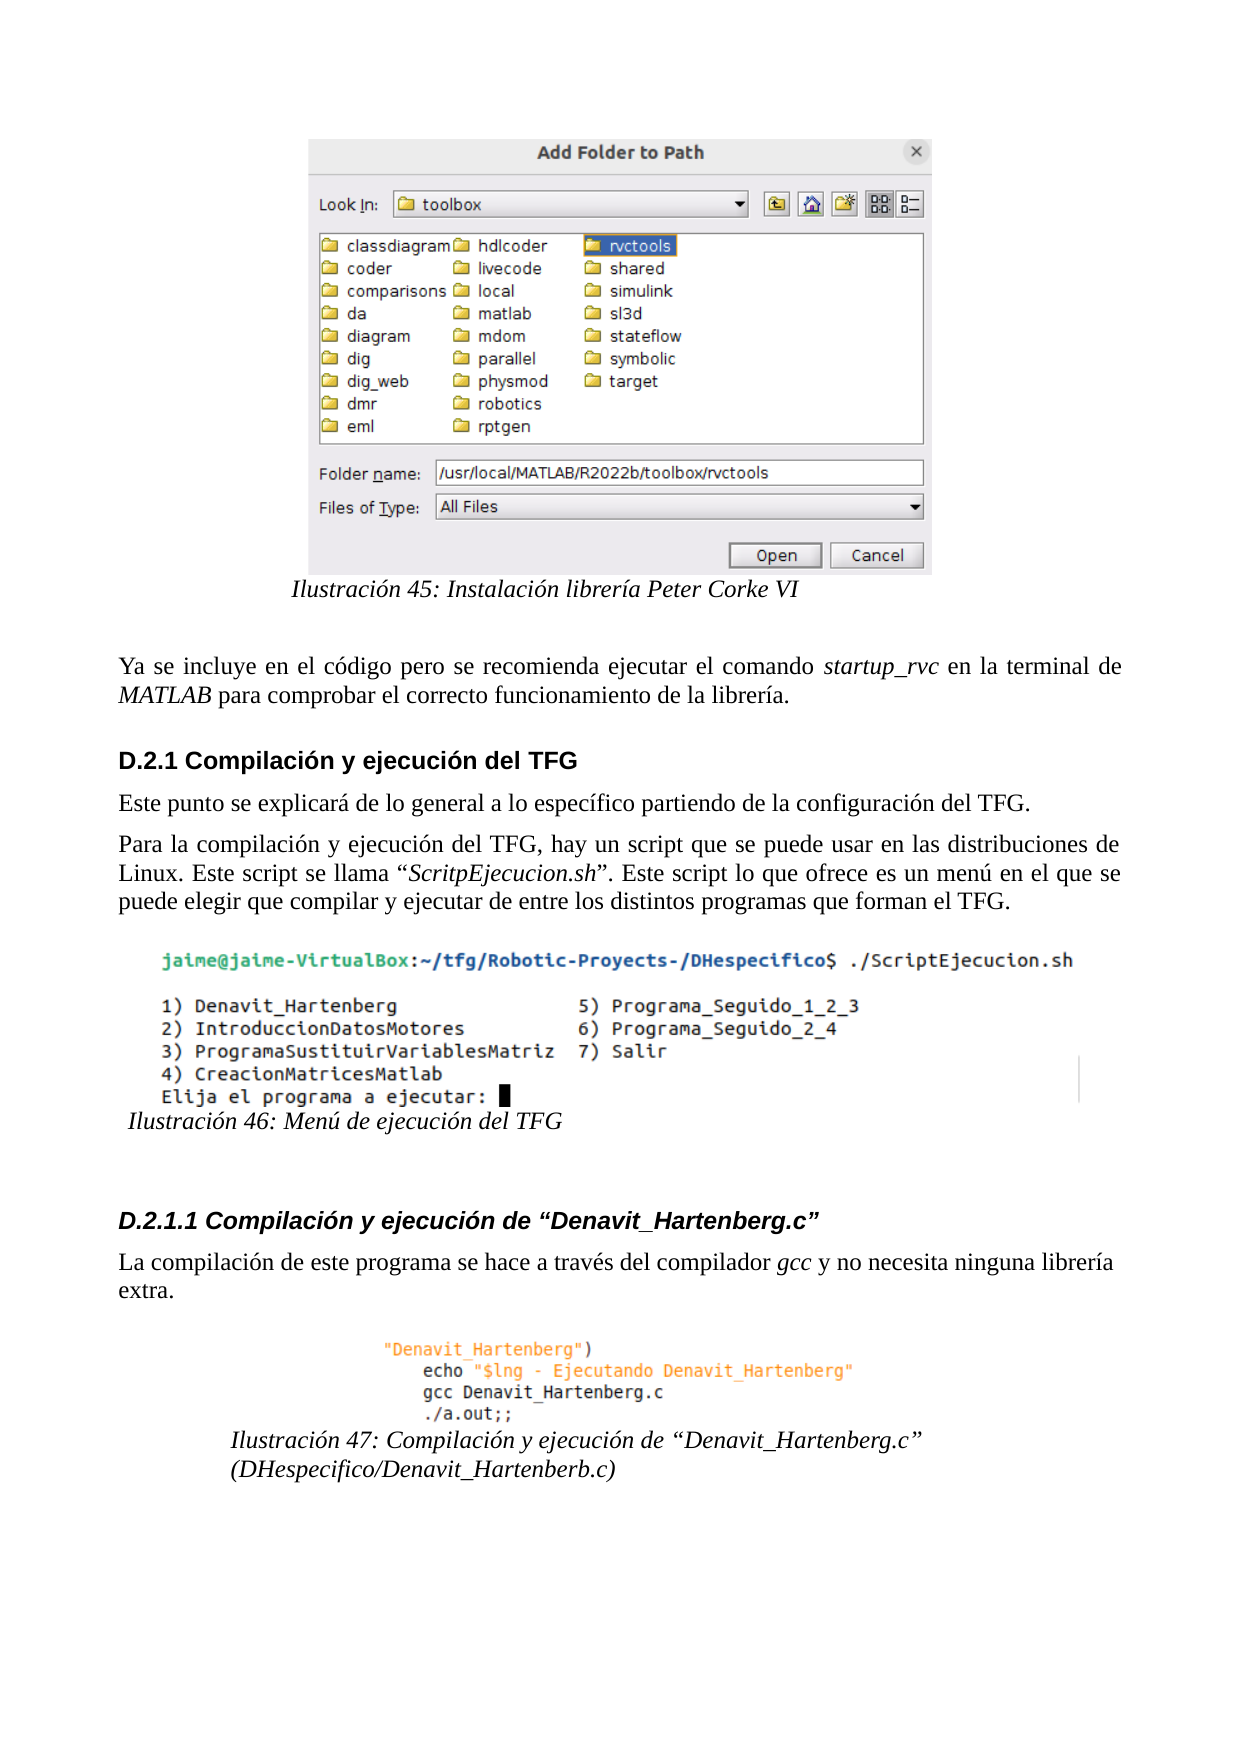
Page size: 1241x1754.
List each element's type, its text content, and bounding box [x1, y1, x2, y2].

text Ilustración 45: Instalación librería Peter Corke VI [291, 152, 949, 603]
text Ilustración 47: Compilación y ejecución de “Denavit_Hartenberg.c” (DHespecifico/Denavit_Hartenberb.c) [230, 1351, 1010, 1483]
text Este punto se explicará de lo general a lo específico partiendo de la configuración del TFG. [118, 788, 1122, 816]
text Ilustración 46: Menú de ejecución del TFG [128, 961, 1112, 1135]
text Para la compilación y ejecución del TFG, hay un script que se puede usar en las distribuciones de Linux. Este script se llama “ScritpEjecucion.sh”. Este script lo que ofrece es un menú en el que se puede elegir que compilar y ejecutar de entre los distintos programas que forman el TFG. [118, 829, 1122, 915]
text Ya se incluye en el código pero se recomienda ejecutar el comando startup_rvc en la terminal de MATLAB para comprobar el correcto funcionamiento de la librería. [118, 651, 1122, 709]
text La compilación de este programa se hace a través del compilador gcc y no necesita ninguna librería extra. [118, 1247, 1122, 1304]
subtitle D.2.1 Compilación y ejecución del TFG [118, 746, 1122, 775]
subtitle D.2.1.1 Compilación y ejecución de “Denavit_Hartenberg.c” [118, 1206, 1122, 1234]
